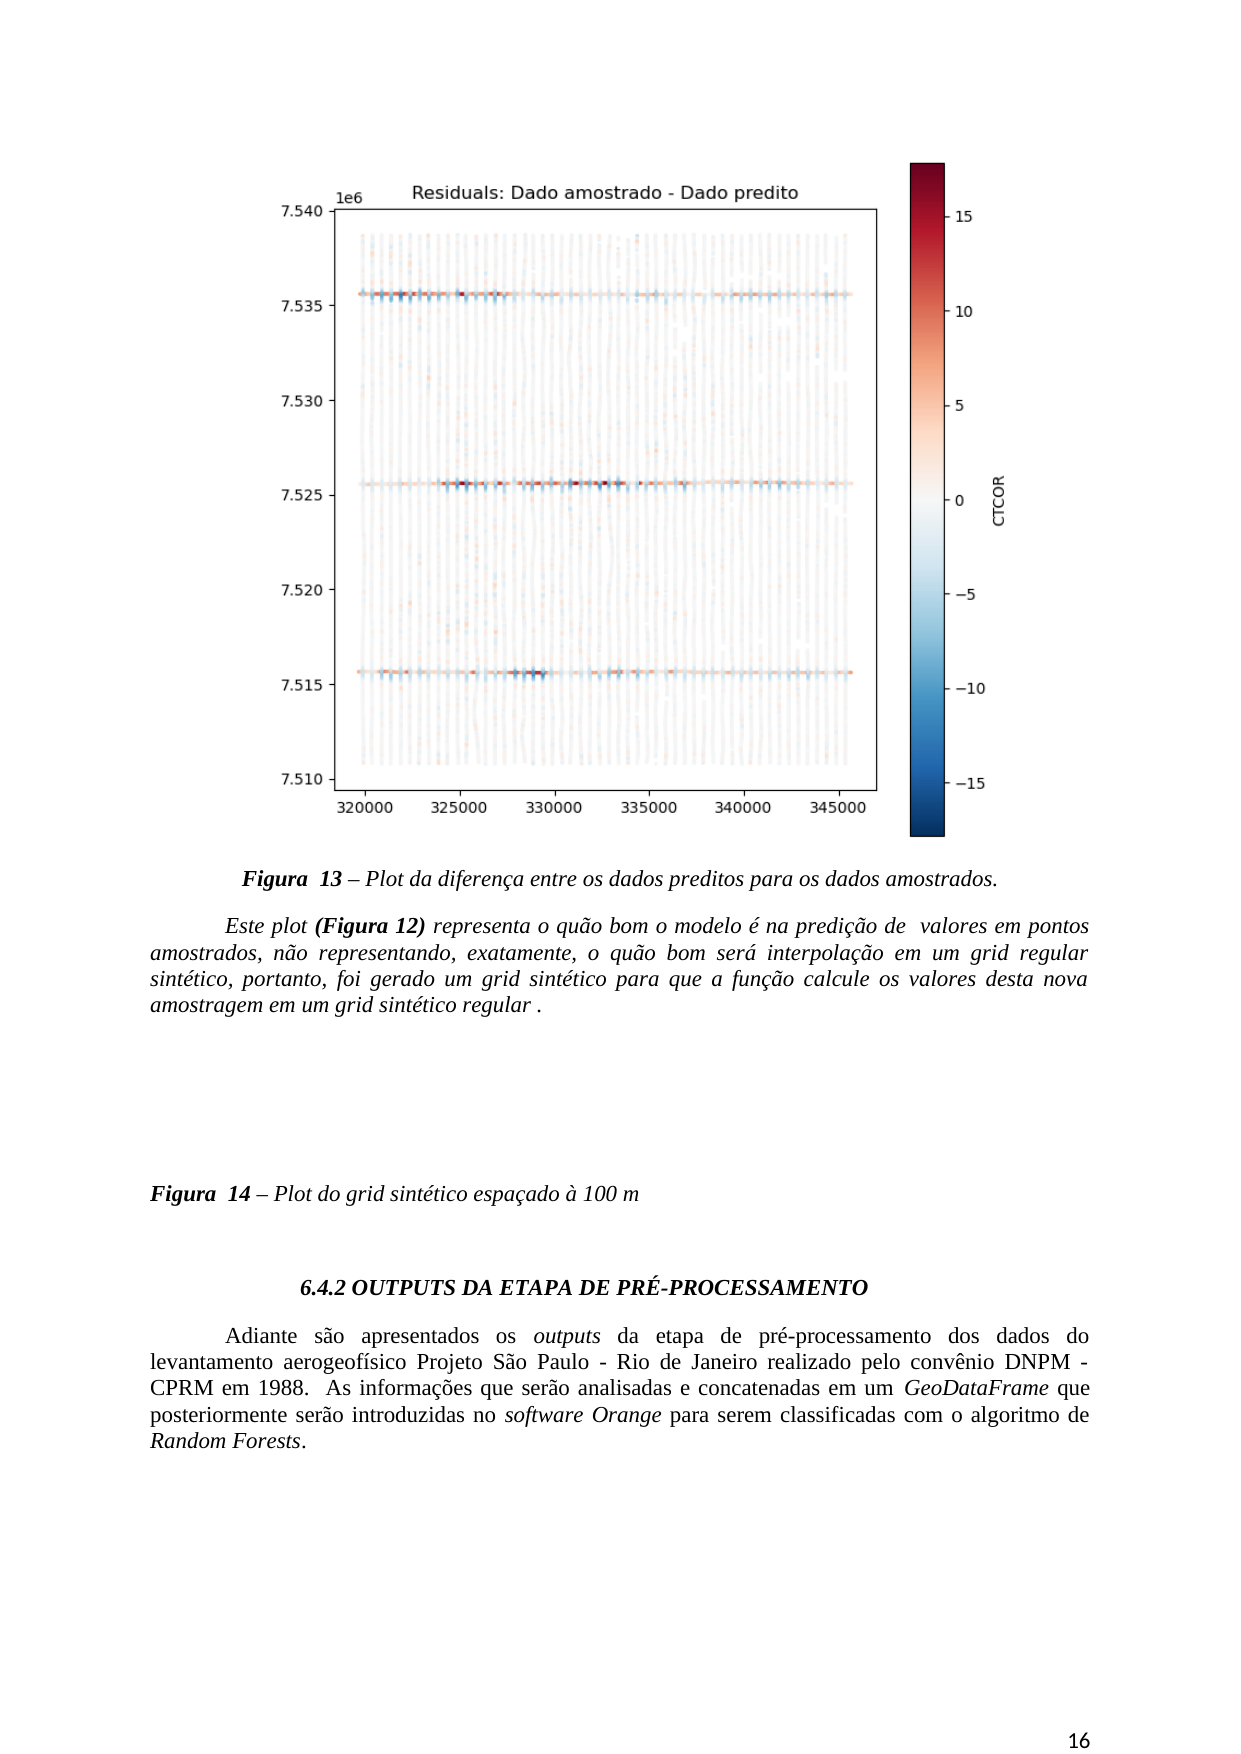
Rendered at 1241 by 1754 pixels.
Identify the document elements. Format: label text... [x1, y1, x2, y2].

text Adiante são apresentados os outputs da etapa de pré-processamento dos dados do levantamento aerogeofísico Projeto São Paulo - Rio de Janeiro realizado pelo convênio DNPM - CPRM em 1988. As informações que serão analisadas e concatenadas em um GeoDataFrame que posteriormente serão introduzidas no software Orange para serem classificadas com o algoritmo de Random Forests. [150, 1322, 1090, 1453]
subtitle 6.4.2 OUTPUTS DA ETAPA DE PRÉ-PROCESSAMENTO [150, 1274, 1090, 1301]
text Este plot (Figura 12) representa o quão bom o modelo é na predição de valores em pontos amostrados, não representando, exatamente, o quão bom será interpolação em um grid regular sintético, portanto, foi gerado um grid sintético para que a função calcule os valores desta nova amostragem em um grid sintético regular . [150, 912, 1090, 1018]
picture [225, 150, 1016, 845]
text Figura 13 – Plot da diferença entre os dados preditos para os dados amostrados. [150, 865, 1090, 891]
text Figura 14 – Plot do grid sintético espaçado à 100 m [150, 1180, 1090, 1206]
